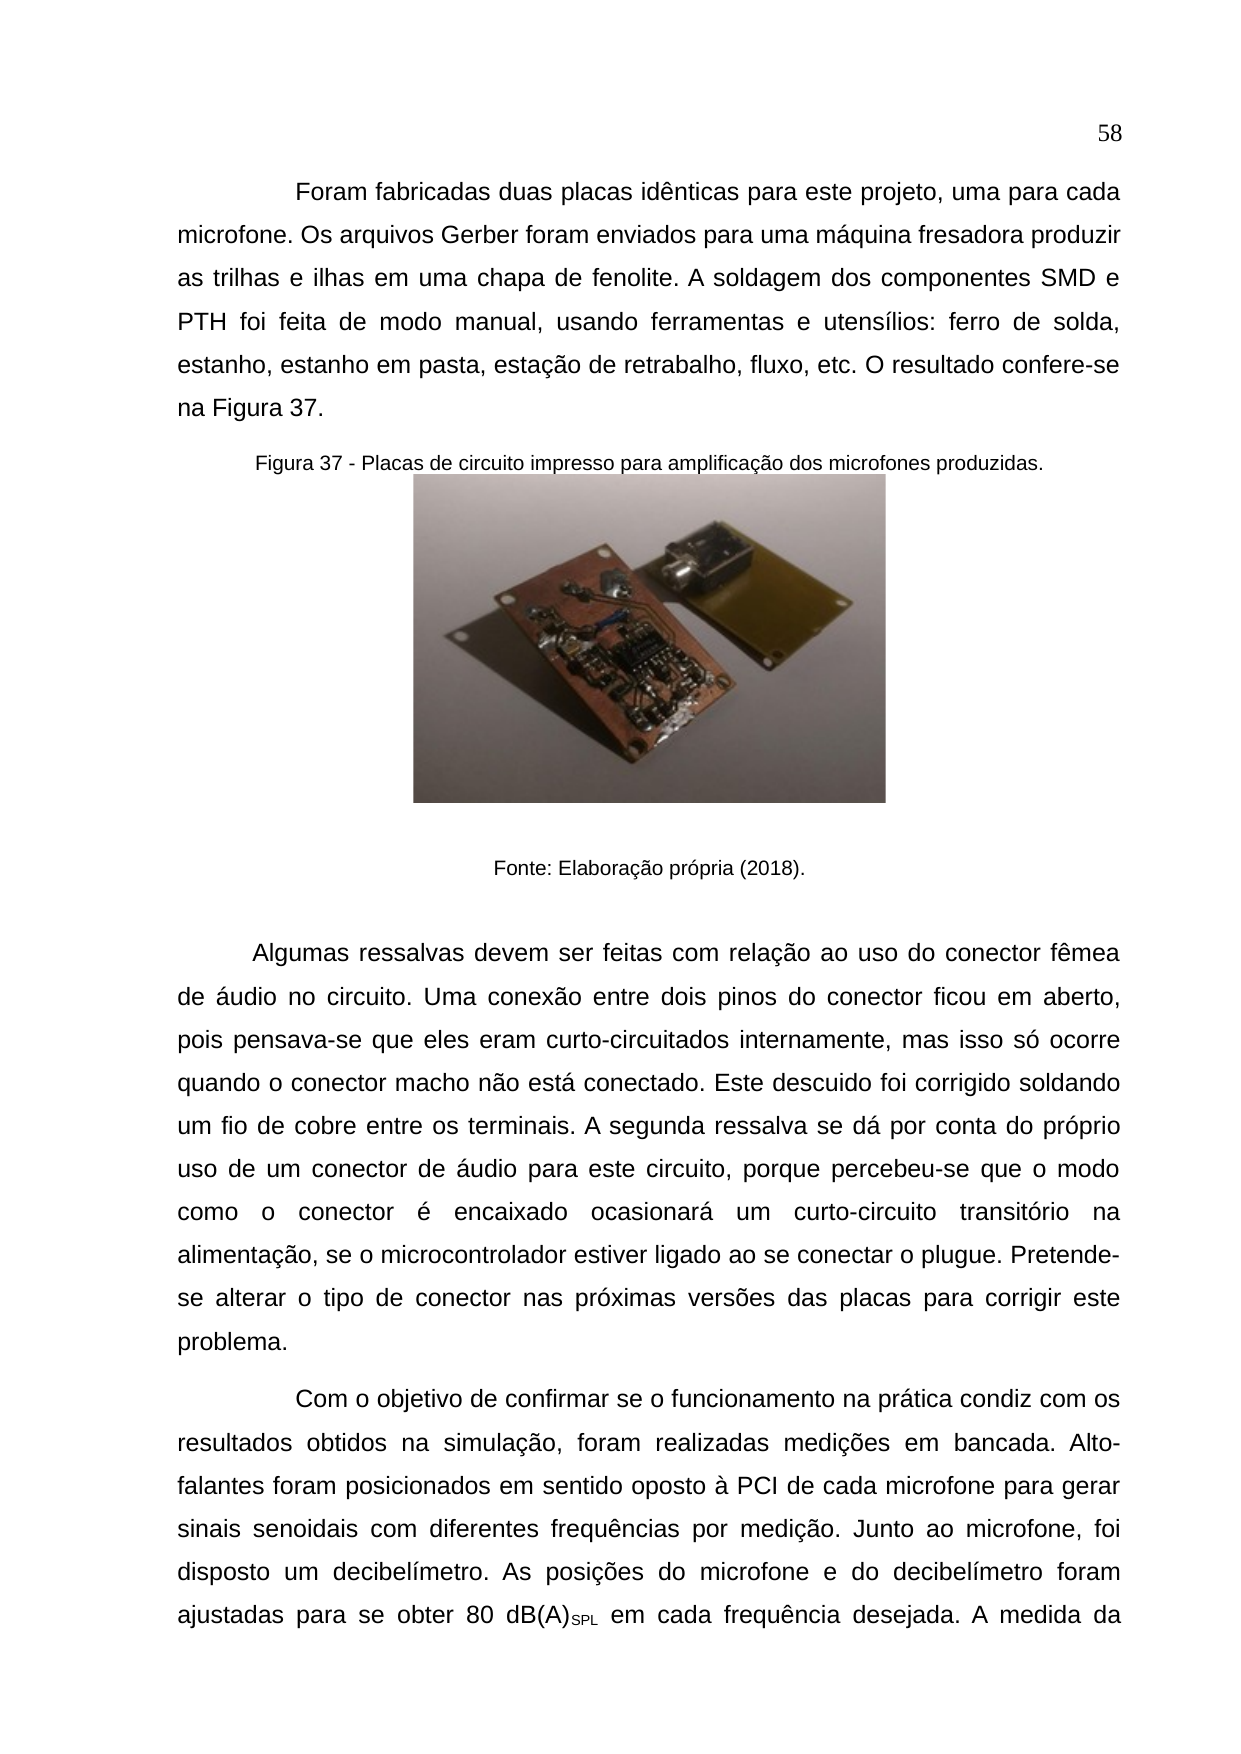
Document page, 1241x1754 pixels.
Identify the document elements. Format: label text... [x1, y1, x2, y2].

table_header Placas de circuito impresso para amplificação dos microfones produzidas. [177, 451, 1122, 475]
table_cell [177, 475, 1122, 843]
text Algumas ressalvas devem ser feitas com relação ao uso do conector fêmea de áudio no circuito. Uma conexão entre dois pinos do conector ficou em aberto, pois pensava-se que eles eram curto-circuitados internamente, mas isso só ocorre quando o conector macho não está conectado. Este descuido foi corrigido soldando um fio de cobre entre os terminais. A segunda ressalva se dá por conta do próprio uso de um conector de áudio para este circuito, porque percebeu-se que o modo como o conector é encaixado ocasionará um curto-circuito transitório na alimentação, se o microcontrolador estiver ligado ao se conectar o plugue. Pretende-se alterar o tipo de conector nas próximas versões das placas para corrigir este problema. [177, 938, 1122, 1355]
picture [413, 474, 886, 803]
table_cell Fonte: Elaboração própria (2018). [177, 844, 1122, 938]
text Com o objetivo de confirmar se o funcionamento na prática condiz com os resultados obtidos na simulação, foram realizadas medições em bancada. Alto-falantes foram posicionados em sentido oposto à PCI de cada microfone para gerar sinais senoidais com diferentes frequências por medição. Junto ao microfone, foi disposto um decibelímetro. As posições do microfone e do decibelímetro foram ajustadas para se obter 80 dB(A)SPL em cada frequência desejada. A medida da [177, 1384, 1122, 1629]
text Foram fabricadas duas placas idênticas para este projeto, uma para cada microfone. Os arquivos Gerber foram enviados para uma máquina fresadora produzir as trilhas e ilhas em uma chapa de fenolite. A soldagem dos componentes SMD e PTH foi feita de modo manual, usando ferramentas e utensílios: ferro de solda, estanho, estanho em pasta, estação de retrabalho, fluxo, etc. O resultado confere-se na Figura 37. [177, 177, 1122, 422]
